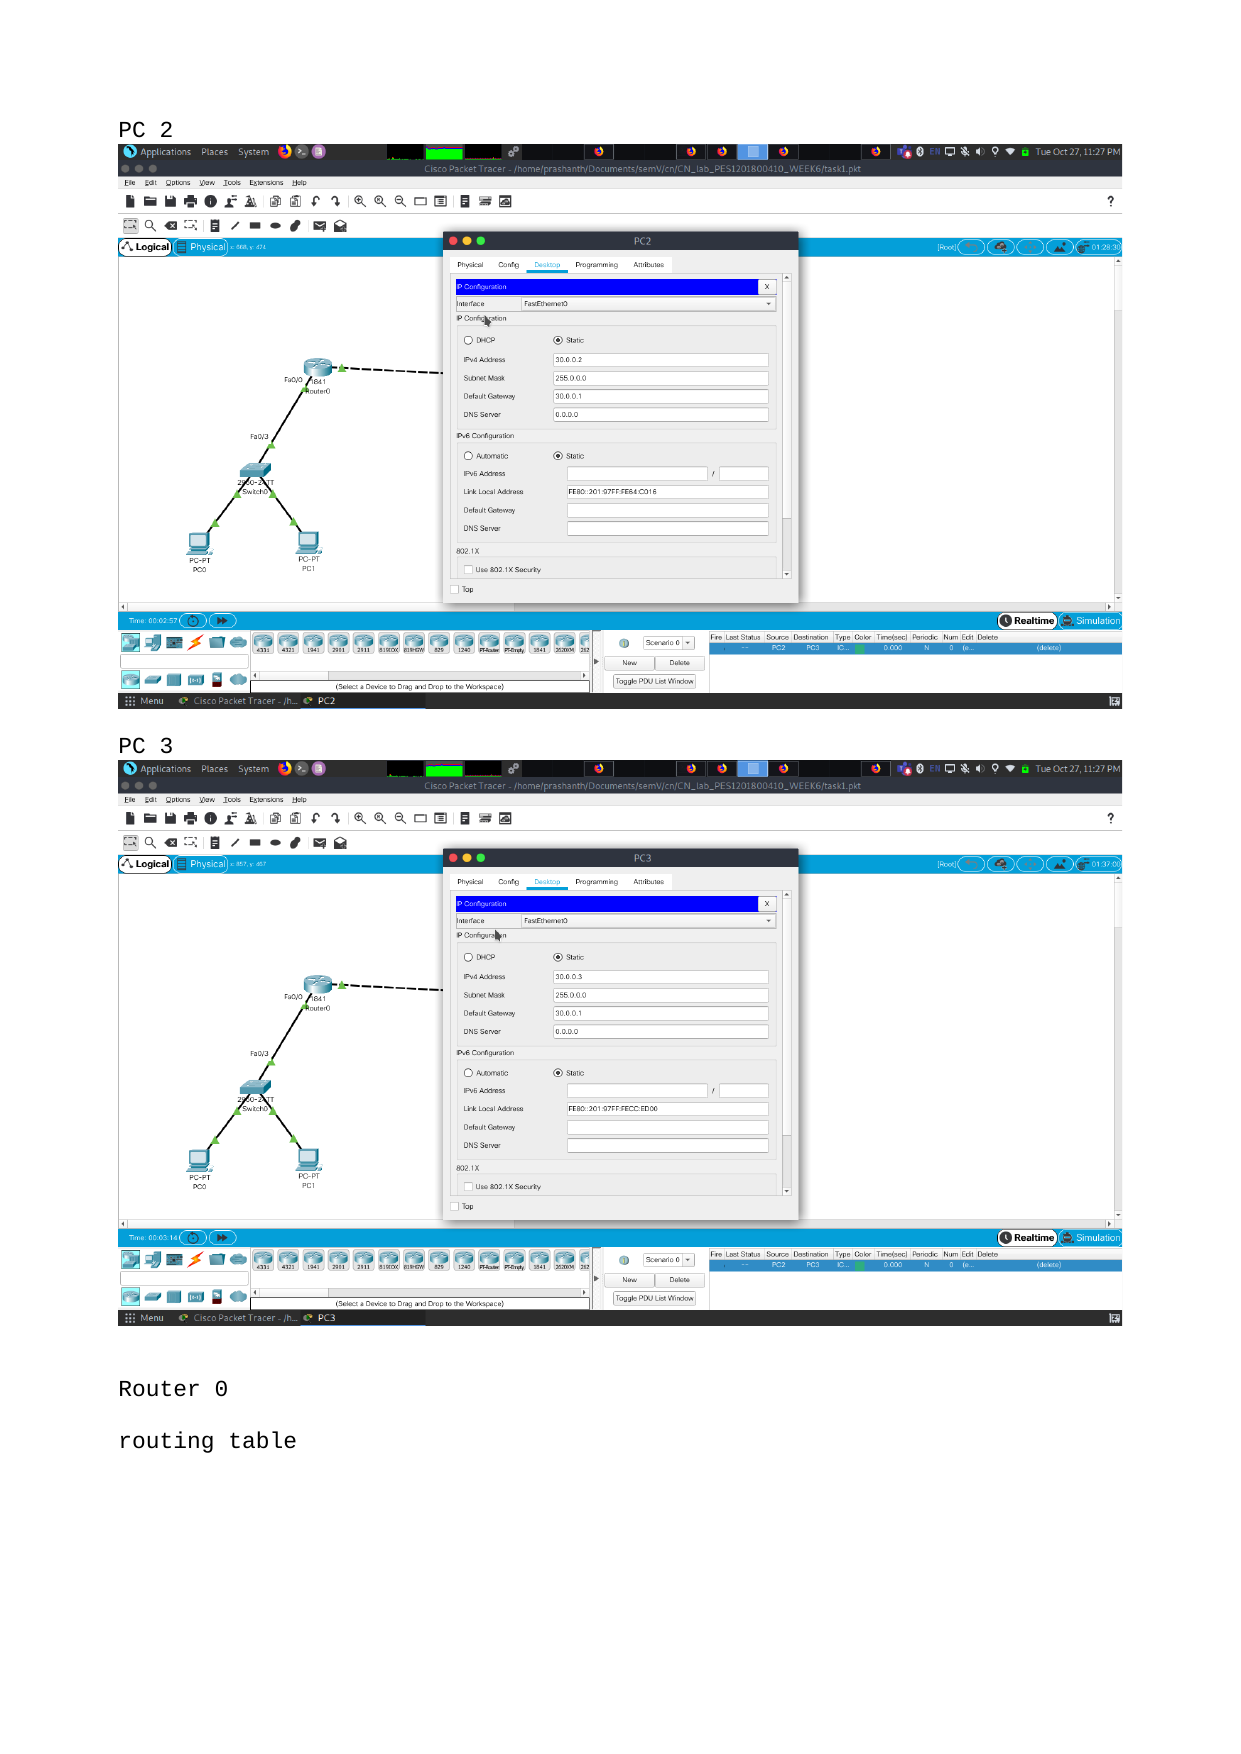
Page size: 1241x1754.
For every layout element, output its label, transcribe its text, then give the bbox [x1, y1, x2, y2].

picture [996, 859, 1006, 869]
text PC 3 [118, 735, 1122, 760]
picture [118, 144, 1123, 709]
picture [1064, 1233, 1073, 1242]
text PC 2 [118, 118, 1122, 144]
text Router 0 [118, 1377, 1122, 1403]
picture [996, 242, 1006, 252]
text routing table [118, 1429, 1122, 1455]
picture [1064, 616, 1073, 625]
picture [118, 760, 1123, 1326]
